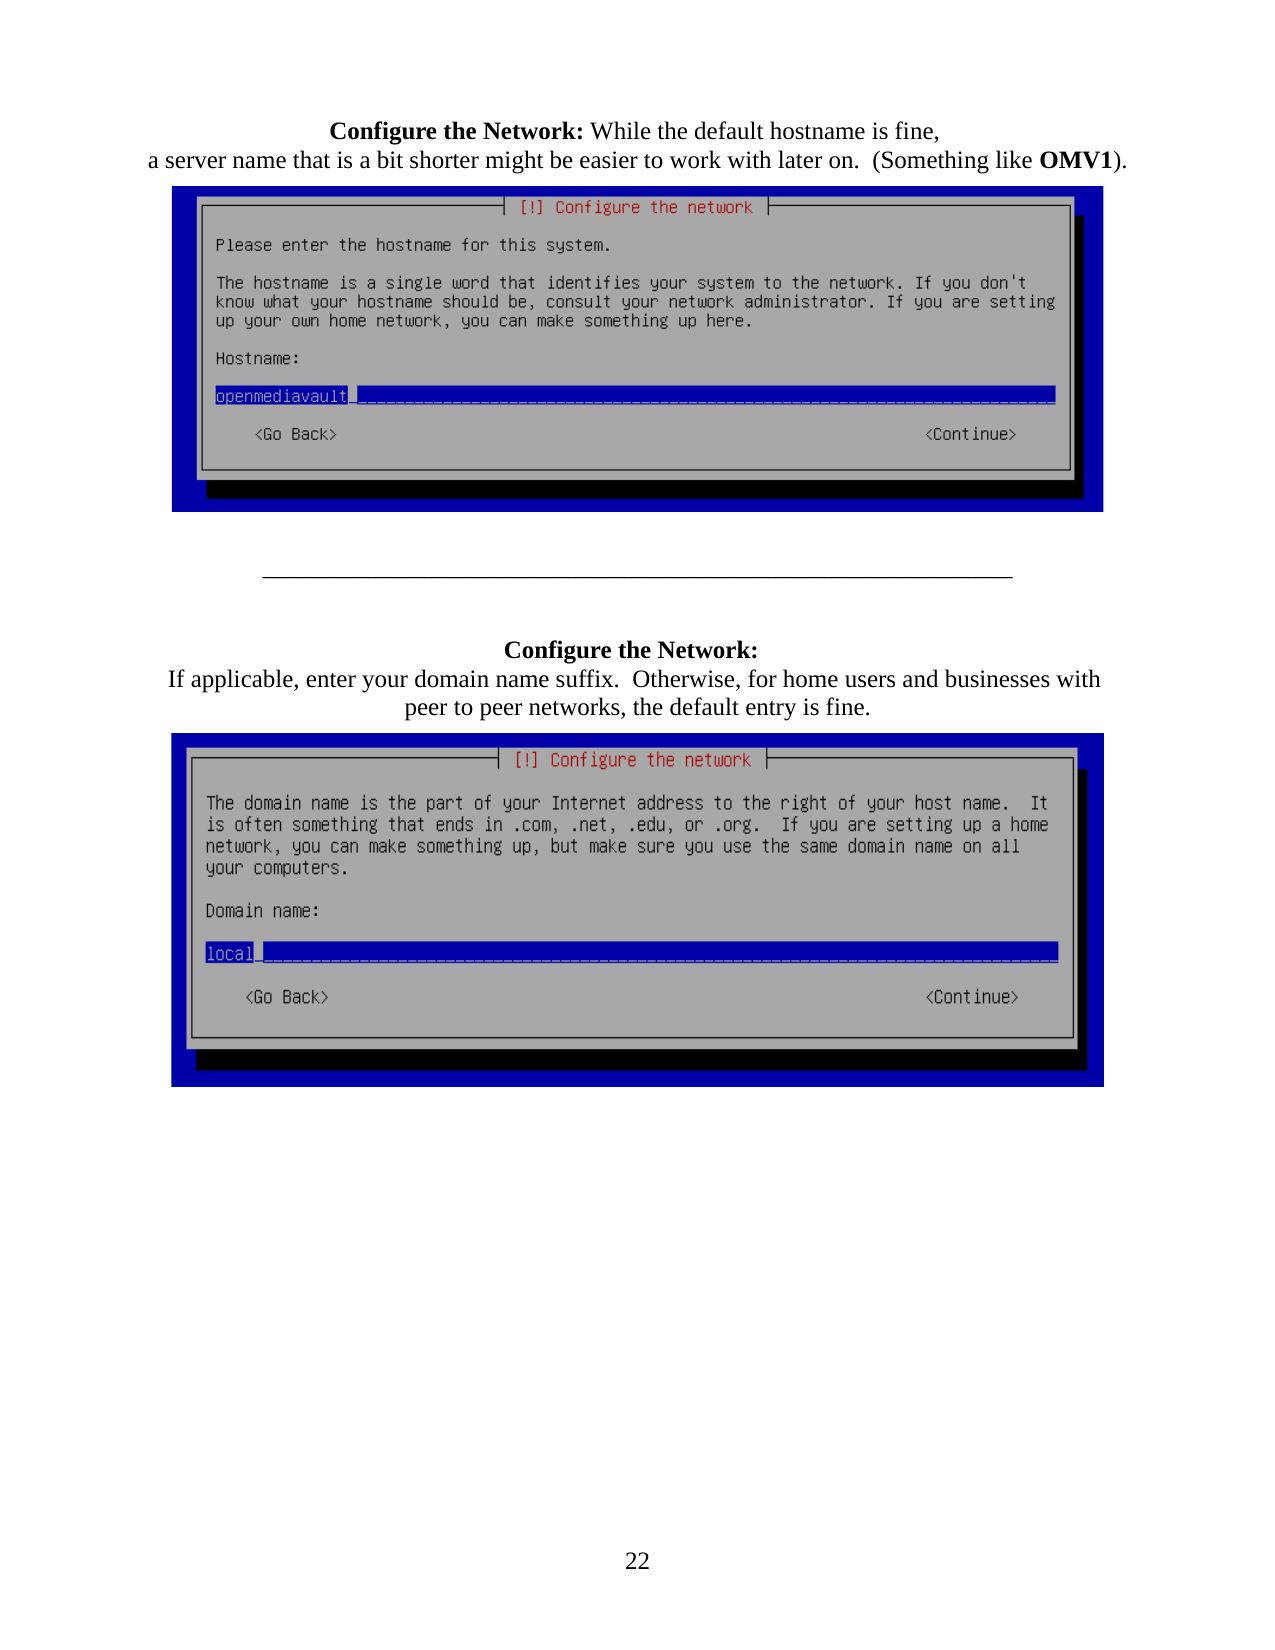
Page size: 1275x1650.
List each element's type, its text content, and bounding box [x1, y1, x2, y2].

text Configure the Network: While the default hostname is fine, a server name that is a bit shorter might be easier to work with later on. (Something like OMV1). [75, 116, 1200, 174]
picture [171, 733, 1104, 1087]
text Configure the Network: If applicable, enter your domain name suffix. Otherwise, for home users and businesses with peer to peer networks, the default entry is fine. [75, 635, 1200, 721]
text ____________________________________________________________ [75, 552, 1200, 581]
picture [171, 186, 1104, 512]
